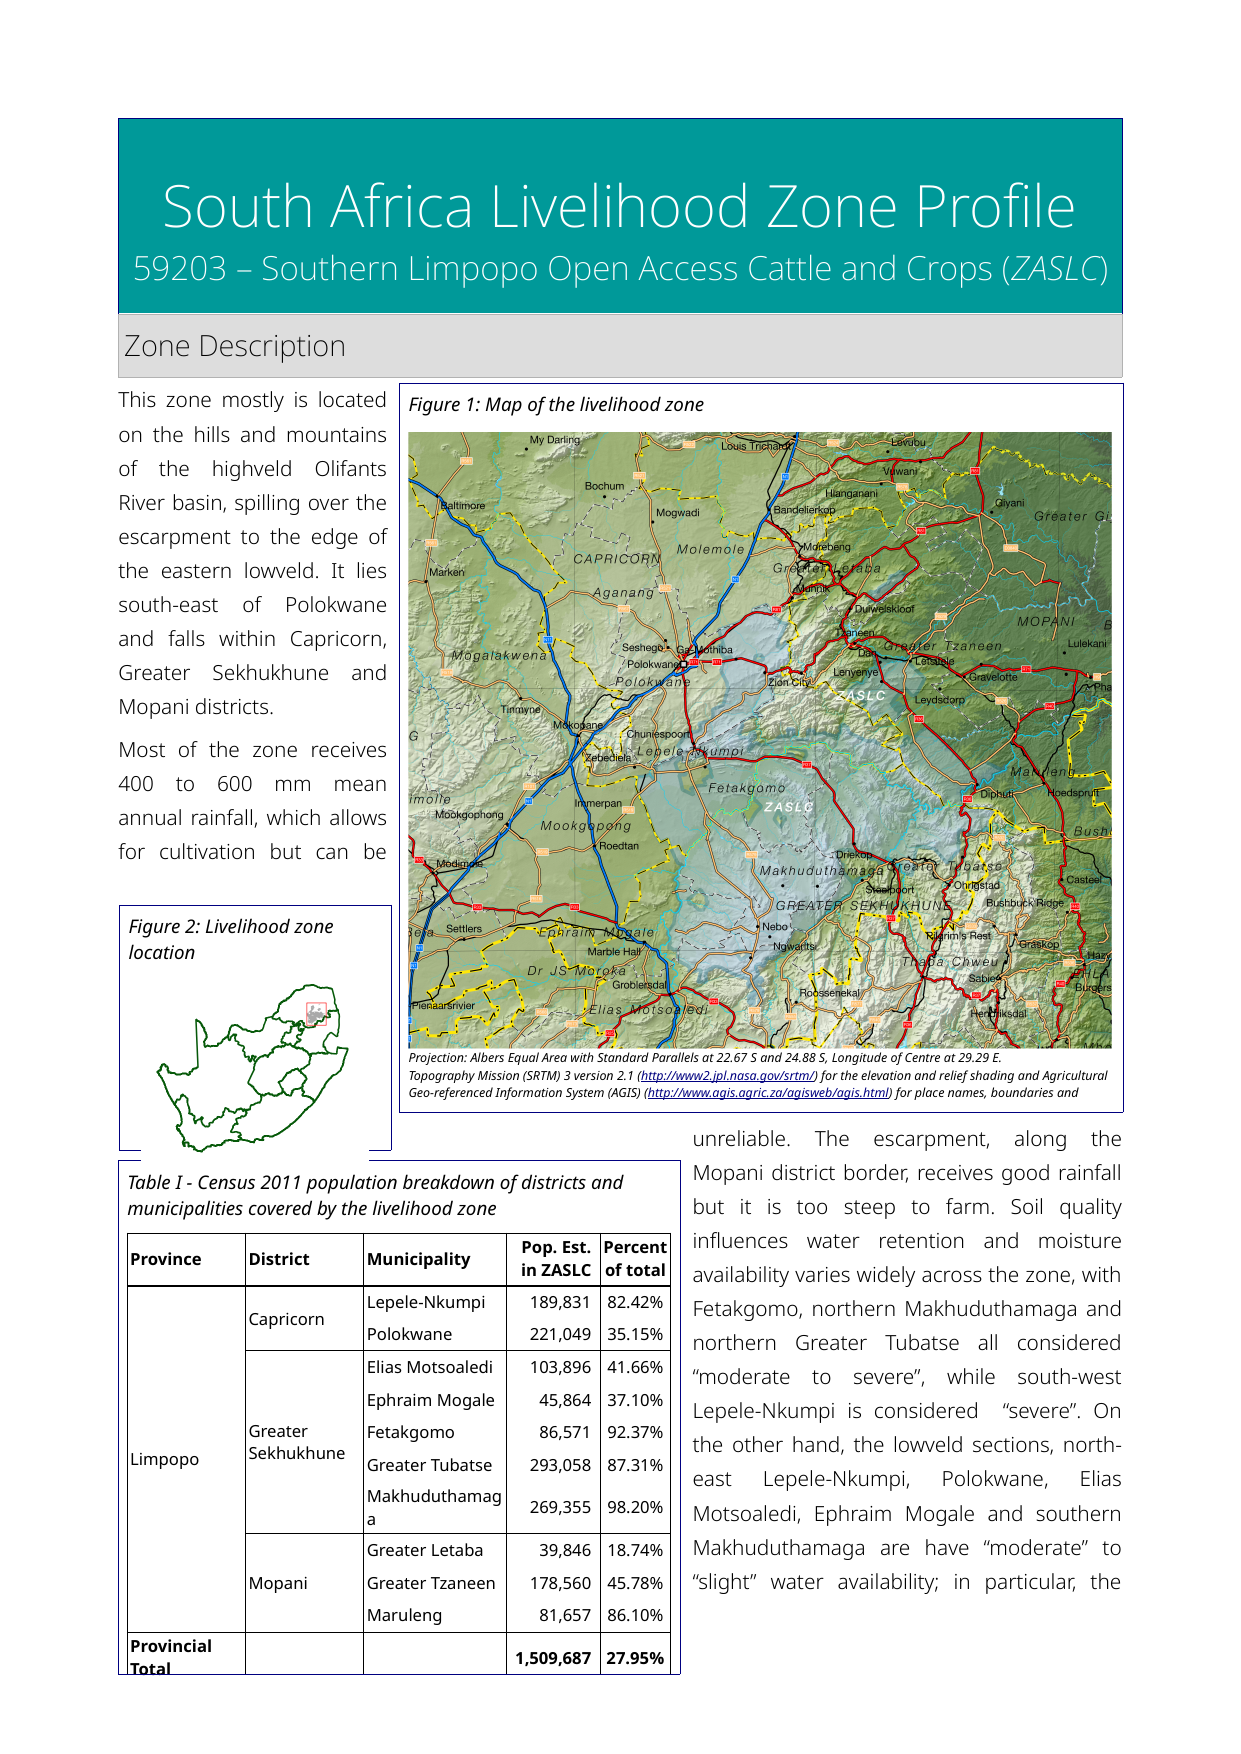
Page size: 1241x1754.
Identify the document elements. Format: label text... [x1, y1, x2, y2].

table_cell Makhuduthamaga [364, 1481, 506, 1533]
table_cell Greater Sekhukhune [246, 1351, 363, 1533]
table_header Province [128, 1234, 245, 1284]
table_cell Elias Motsoaledi [364, 1351, 506, 1383]
table_cell 35.15% [601, 1317, 670, 1350]
table_header District [246, 1234, 363, 1284]
table_cell 92.37% [601, 1416, 670, 1448]
text This zone mostly is located on the hills and mountains of the highveld Olifants River basin, spilling over the escarpment to the edge of the eastern lowveld. It lies south-east of Polokwane and falls within Capricorn, Greater Sekhukhune and Mopani districts. [400, 384, 1123, 1112]
table_cell Polokwane [364, 1317, 506, 1350]
table_cell Provincial Total [128, 1633, 245, 1674]
table_header South Africa Livelihood Zone Profile 59203 – Southern Limpopo Open Access Cattle and Crops (ZASLC) [119, 119, 1122, 313]
table_cell [364, 1633, 506, 1674]
table_cell 221,049 [507, 1317, 600, 1350]
table_header Percent of total [601, 1234, 670, 1284]
table_cell 269,355 [507, 1481, 600, 1533]
picture [141, 977, 175, 1035]
table_header Pop. Est. in ZASLC [507, 1234, 600, 1284]
table_cell 98.20% [601, 1481, 670, 1533]
table_cell Capricorn [246, 1287, 363, 1350]
table_cell 27.95% [601, 1633, 670, 1674]
table_cell 86,571 [507, 1416, 600, 1448]
table_cell Mopani [246, 1534, 363, 1632]
table_cell 81,657 [507, 1599, 600, 1632]
text Sources of data: Open Street Map, Highways (http://wiki.openstreetmap.org/wiki/Planet.osm) for the road lines, Shuttle Radar Topography Mission (SRTM) 3 version 2.1 (http://www2.jpl.nasa.gov/srtm/) for the elevation and relief shading and Agricultural Geo-referenced Information System (AGIS) (http://www.agis.agric.za/agisweb/agis.html) for place names, boundaries and rivers. [408, 1067, 1114, 1103]
text Table I - Census 2011 population breakdown of districts and municipalities covered by the livelihood zone [127, 1169, 671, 1220]
table_cell 18.74% [601, 1534, 670, 1566]
table_cell 37.10% [601, 1383, 670, 1416]
table_cell Lepele-Nkumpi [364, 1287, 506, 1317]
text Figure 2: Livelihood zone location [128, 913, 382, 964]
text Projection: Albers Equal Area with Standard Parallels at 22.67 S and 24.88 S, Longitude of Centre at 29.29 E. [408, 1047, 1114, 1067]
table_cell Greater Tubatse [364, 1449, 506, 1481]
table_cell 45,864 [507, 1383, 600, 1416]
table_cell Maruleng [364, 1599, 506, 1632]
table_cell 103,896 [507, 1351, 600, 1383]
table_cell 45.78% [601, 1566, 670, 1599]
text [408, 429, 1114, 435]
table_cell 178,560 [507, 1566, 600, 1599]
table_cell 39,846 [507, 1534, 600, 1566]
table_cell 86.10% [601, 1599, 670, 1632]
table_header Municipality [364, 1234, 506, 1284]
table_cell 87.31% [601, 1449, 670, 1481]
table_cell Ephraim Mogale [364, 1383, 506, 1416]
text Most of the zone receives 400 to 600 mm mean annual rainfall, which allows for cultivation but can be unreliable. The escarpment, along the Mopani district border, receives good rainfall but it is too steep to farm. Soil quality influences water retention and moisture availability varies widely across the zone, with Fetakgomo, northern Makhuduthamaga and northern Greater Tubatse all considered “moderate to severe”, while south-west Lepele-Nkumpi is considered “severe”. On the other hand, the lowveld sections, north-east Lepele-Nkumpi, Polokwane, Elias Motsoaledi, Ephraim Mogale and southern Makhuduthamaga are have “moderate” to “slight” water availability; in particular, the land capability in southern Makhuduthamaga is classified “high potential arable”, due to its rainfall, soils and lack of slope. [120, 906, 391, 1150]
table_cell 293,058 [507, 1449, 600, 1481]
text Most of the zone receives 400 to 600 mm mean annual rainfall, which allows for cultivation but can be unreliable. The escarpment, along the Mopani district border, receives good rainfall but it is too steep to farm. Soil quality influences water retention and moisture availability varies widely across the zone, with Fetakgomo, northern Makhuduthamaga and northern Greater Tubatse all considered “moderate to severe”, while south-west Lepele-Nkumpi is considered “severe”. On the other hand, the lowveld sections, north-east Lepele-Nkumpi, Polokwane, Elias Motsoaledi, Ephraim Mogale and southern Makhuduthamaga are have “moderate” to “slight” water availability; in particular, the land capability in southern Makhuduthamaga is classified “high potential arable”, due to its rainfall, soils and lack of slope. [118, 735, 1122, 1595]
table_cell Greater Tzaneen [364, 1566, 506, 1599]
text This zone mostly is located on the hills and mountains of the highveld Olifants River basin, spilling over the escarpment to the edge of the eastern lowveld. It lies south-east of Polokwane and falls within Capricorn, Greater Sekhukhune and Mopani districts. [118, 386, 399, 721]
table_cell 82.42% [601, 1287, 670, 1317]
table_cell Limpopo [128, 1287, 245, 1632]
table_cell Fetakgomo [364, 1416, 506, 1448]
table_header Zone Description [119, 315, 1122, 377]
text Figure 1: Map of the livelihood zone [408, 392, 1114, 417]
table_cell 189,831 [507, 1287, 600, 1317]
text Most of the zone receives 400 to 600 mm mean annual rainfall, which allows for cultivation but can be unreliable. The escarpment, along the Mopani district border, receives good rainfall but it is too steep to farm. Soil quality influences water retention and moisture availability varies widely across the zone, with Fetakgomo, northern Makhuduthamaga and northern Greater Tubatse all considered “moderate to severe”, while south-west Lepele-Nkumpi is considered “severe”. On the other hand, the lowveld sections, north-east Lepele-Nkumpi, Polokwane, Elias Motsoaledi, Ephraim Mogale and southern Makhuduthamaga are have “moderate” to “slight” water availability; in particular, the land capability in southern Makhuduthamaga is classified “high potential arable”, due to its rainfall, soils and lack of slope. [119, 1161, 680, 1674]
table_cell 41.66% [601, 1351, 670, 1383]
table_cell [246, 1633, 363, 1674]
table_cell Greater Letaba [364, 1534, 506, 1566]
picture [408, 432, 605, 1050]
table_cell 1,509,687 [507, 1633, 600, 1674]
